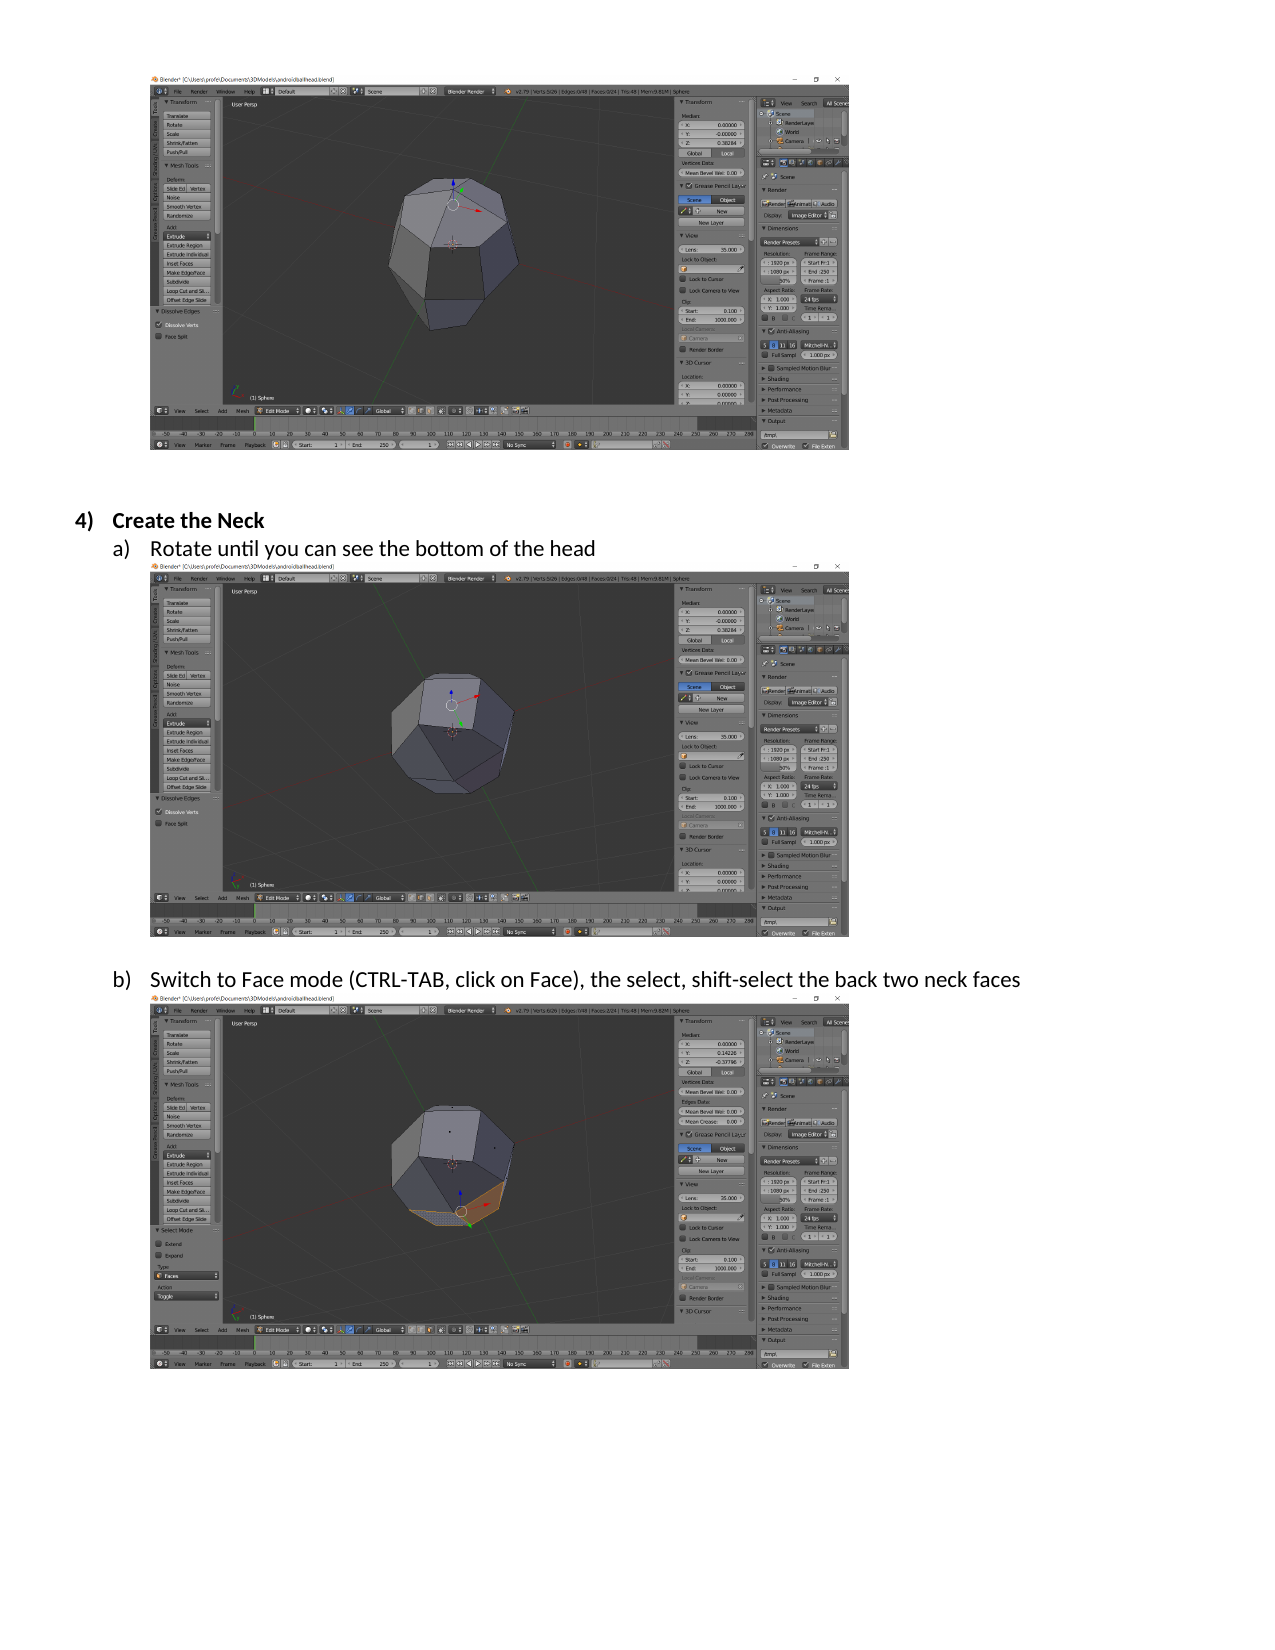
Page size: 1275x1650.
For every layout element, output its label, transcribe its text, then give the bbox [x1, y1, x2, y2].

list [112, 75, 1200, 478]
list Create the Neck [75, 506, 1200, 534]
list Switch to Face mode (CTRL-TAB, click on Face), the select, shift-select the back two neck faces [112, 965, 1200, 1368]
list Rotate until you can see the bottom of the head [112, 534, 1200, 965]
